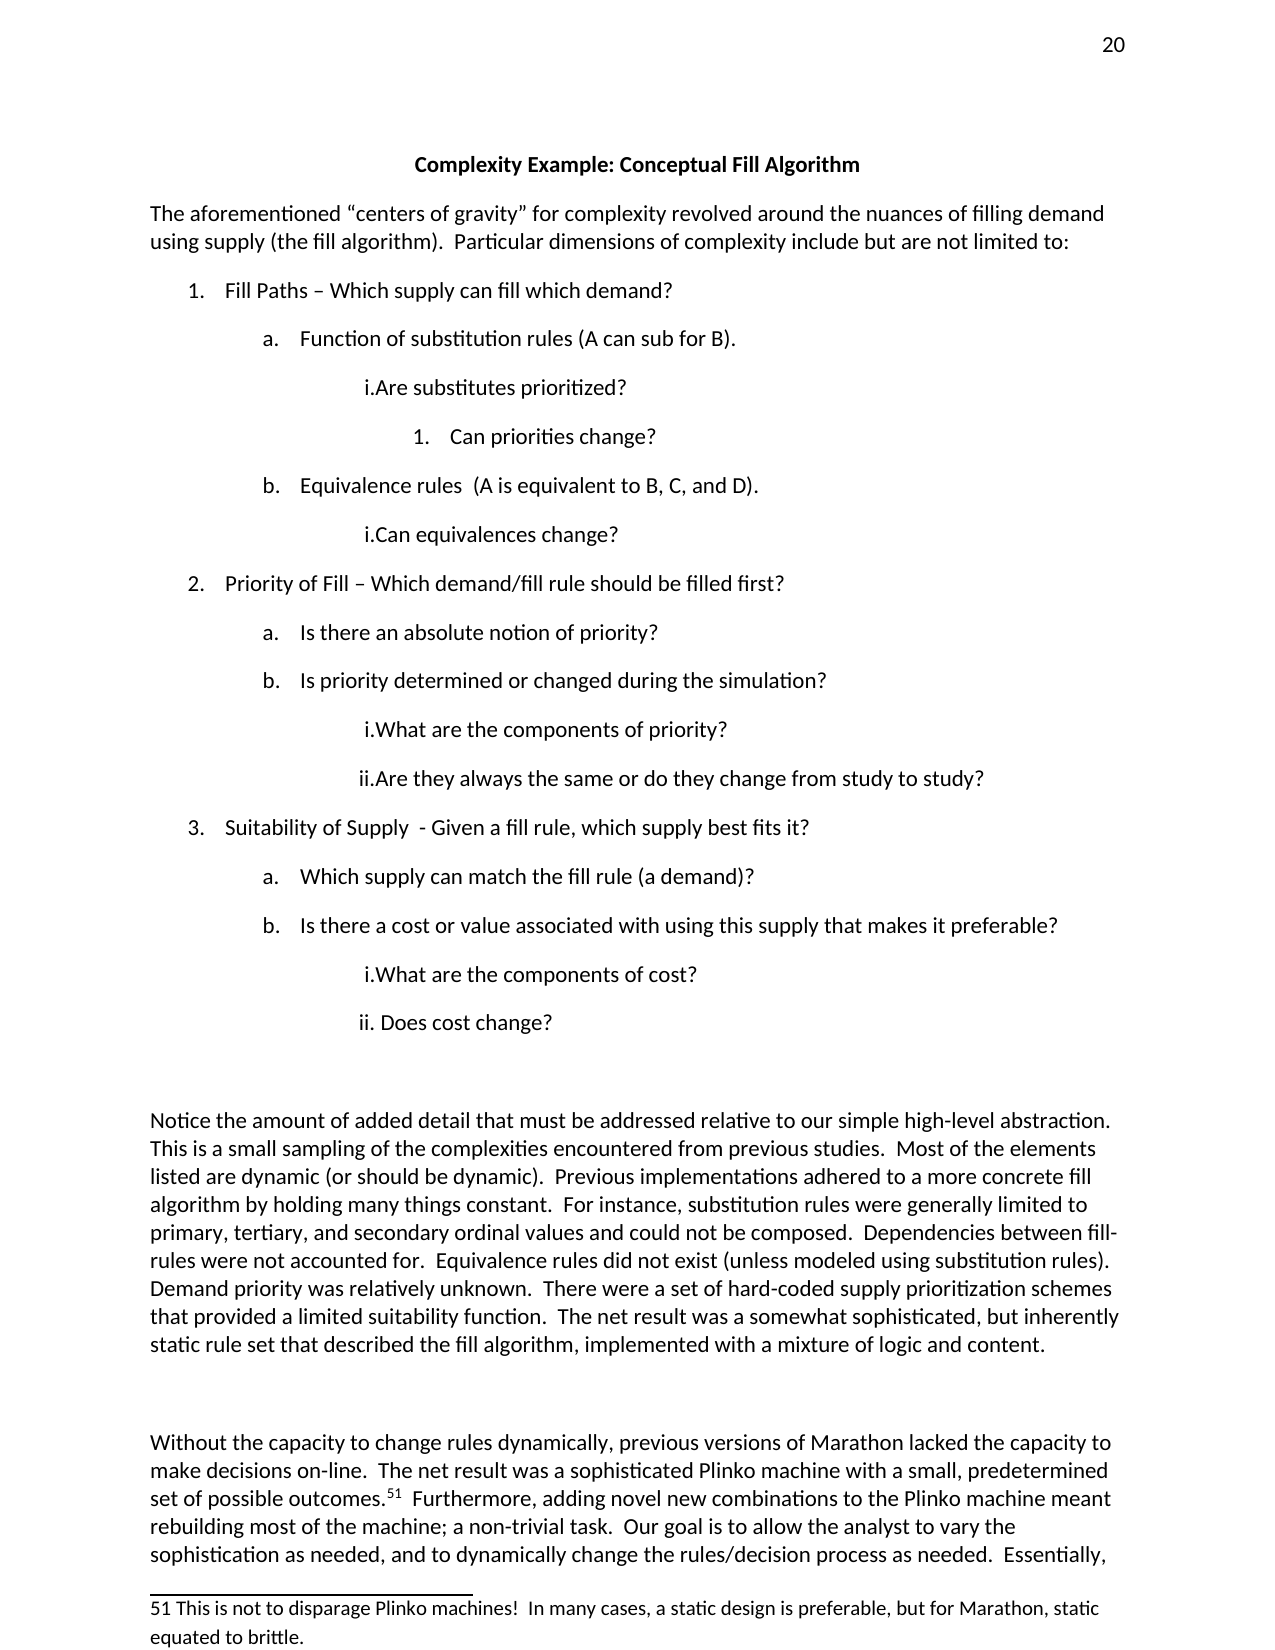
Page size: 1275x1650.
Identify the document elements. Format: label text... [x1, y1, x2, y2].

list Can priorities change? [412, 422, 1125, 450]
text Without the capacity to change rules dynamically, previous versions of Marathon lacked the capacity to make decisions on-line. The net result was a sophisticated Plinko machine with a small, predetermined set of possible outcomes. Furthermore, adding novel new combinations to the Plinko machine meant rebuilding most of the machine; a non-trivial task. Our goal is to allow the analyst to vary the sophistication as needed, and to dynamically change the rules/decision process as needed. Essentially, [150, 1428, 1125, 1568]
list Are they always the same or do they change from study to study? [356, 764, 1125, 792]
text Notice the amount of added detail that must be addressed relative to our simple high-level abstraction. This is a small sampling of the complexities encountered from previous studies. Most of the elements listed are dynamic (or should be dynamic). Previous implementations adhered to a more concrete fill algorithm by holding many things constant. For instance, substitution rules were generally limited to primary, tertiary, and secondary ordinal values and could not be composed. Dependencies between fill-rules were not accounted for. Equivalence rules did not exist (unless modeled using substitution rules). Demand priority was relatively unknown. There were a set of hard-coded supply prioritization schemes that provided a limited suitability function. The net result was a somewhat sophisticated, but inherently static rule set that described the fill algorithm, implemented with a mixture of logic and content. [150, 1106, 1125, 1358]
list Is there a cost or value associated with using this supply that makes it preferable? [262, 911, 1125, 939]
text Complexity Example: Conceptual Fill Algorithm [150, 150, 1125, 178]
text The aforementioned “centers of gravity” for complexity revolved around the nuances of filling demand using supply (the fill algorithm). Particular dimensions of complexity include but are not limited to: [150, 199, 1125, 255]
list Is priority determined or changed during the simulation? [262, 667, 1125, 694]
list Fill Paths – Which supply can fill which demand? [187, 276, 1125, 304]
list What are the components of priority? [356, 715, 1125, 743]
list Is there an absolute notion of priority? [262, 618, 1125, 646]
list Suitability of Supply - Given a fill rule, which supply best fits it? [187, 813, 1125, 841]
list Function of substitution rules (A can sub for B). [262, 324, 1125, 353]
list Can equivalences change? [356, 520, 1125, 548]
list Equivalence rules (A is equivalent to B, C, and D). [262, 471, 1125, 499]
text This is not to disparage Plinko machines! In many cases, a static design is preferable, but for Marathon, static equated to brittle. [150, 1595, 1125, 1650]
list Are substitutes prioritized? [356, 373, 1125, 401]
list Does cost change? [356, 1008, 1125, 1037]
list What are the components of cost? [356, 960, 1125, 988]
list Priority of Fill – Which demand/fill rule should be filled first? [187, 569, 1125, 597]
list Which supply can match the fill rule (a demand)? [262, 862, 1125, 890]
